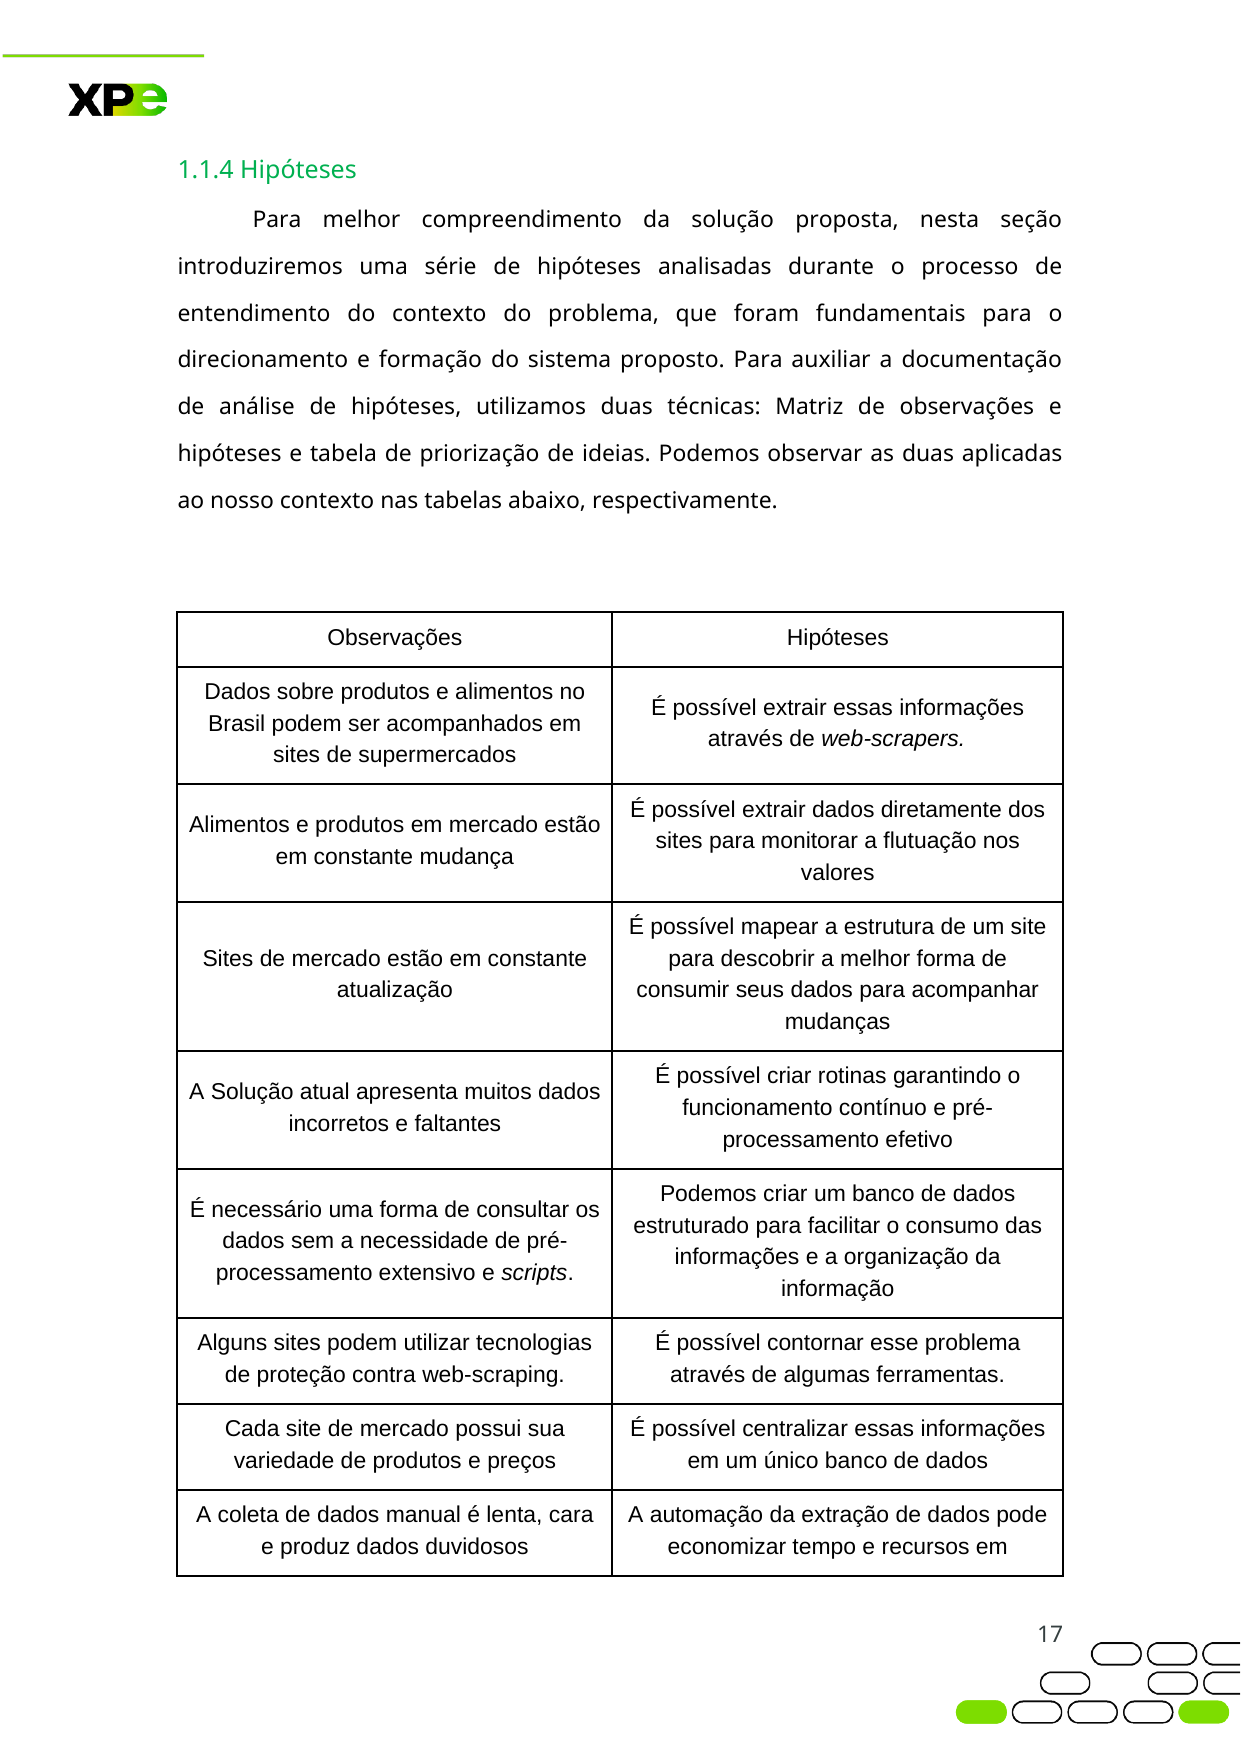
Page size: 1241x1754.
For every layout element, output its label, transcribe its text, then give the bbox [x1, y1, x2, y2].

subtitle 1.1.4 Hipóteses [177, 152, 1063, 186]
table_header Observações [178, 613, 611, 666]
table_cell É possível mapear a estrutura de um site para descobrir a melhor forma de consumir seus dados para acompanhar mudanças [613, 903, 1062, 1050]
table_cell Alimentos e produtos em mercado estão em constante mudança [178, 785, 611, 901]
table_cell É possível criar rotinas garantindo o funcionamento contínuo e pré-processamento efetivo [613, 1052, 1062, 1168]
table_cell Sites de mercado estão em constante atualização [178, 903, 611, 1050]
table_cell É possível contornar esse problema através de algumas ferramentas. [613, 1319, 1062, 1403]
table_cell É necessário uma forma de consultar os dados sem a necessidade de pré-processamento extensivo e scripts. [178, 1170, 611, 1317]
text Para melhor compreendimento da solução proposta, nesta seção introduziremos uma série de hipóteses analisadas durante o processo de entendimento do contexto do problema, que foram fundamentais para o direcionamento e formação do sistema proposto. Para auxiliar a documentação de análise de hipóteses, utilizamos duas técnicas: Matriz de observações e hipóteses e tabela de priorização de ideias. Podemos observar as duas aplicadas ao nosso contexto nas tabelas abaixo, respectivamente. [177, 203, 1063, 515]
table_cell Alguns sites podem utilizar tecnologias de proteção contra web-scraping. [178, 1319, 611, 1403]
table_cell A automação da extração de dados pode economizar tempo e recursos em [613, 1491, 1062, 1575]
table_cell Dados sobre produtos e alimentos no Brasil podem ser acompanhados em sites de supermercados [178, 668, 611, 783]
table_cell É possível centralizar essas informações em um único banco de dados [613, 1405, 1062, 1489]
table_cell A Solução atual apresenta muitos dados incorretos e faltantes [178, 1052, 611, 1168]
table_cell A coleta de dados manual é lenta, cara e produz dados duvidosos [178, 1491, 611, 1575]
table_cell Cada site de mercado possui sua variedade de produtos e preços [178, 1405, 611, 1489]
table_cell É possível extrair dados diretamente dos sites para monitorar a flutuação nos valores [613, 785, 1062, 901]
picture [955, 1642, 1241, 1724]
picture [2, 51, 205, 148]
table_cell É possível extrair essas informações através de web-scrapers. [613, 668, 1062, 783]
table_header Hipóteses [613, 613, 1062, 666]
table_cell Podemos criar um banco de dados estruturado para facilitar o consumo das informações e a organização da informação [613, 1170, 1062, 1317]
